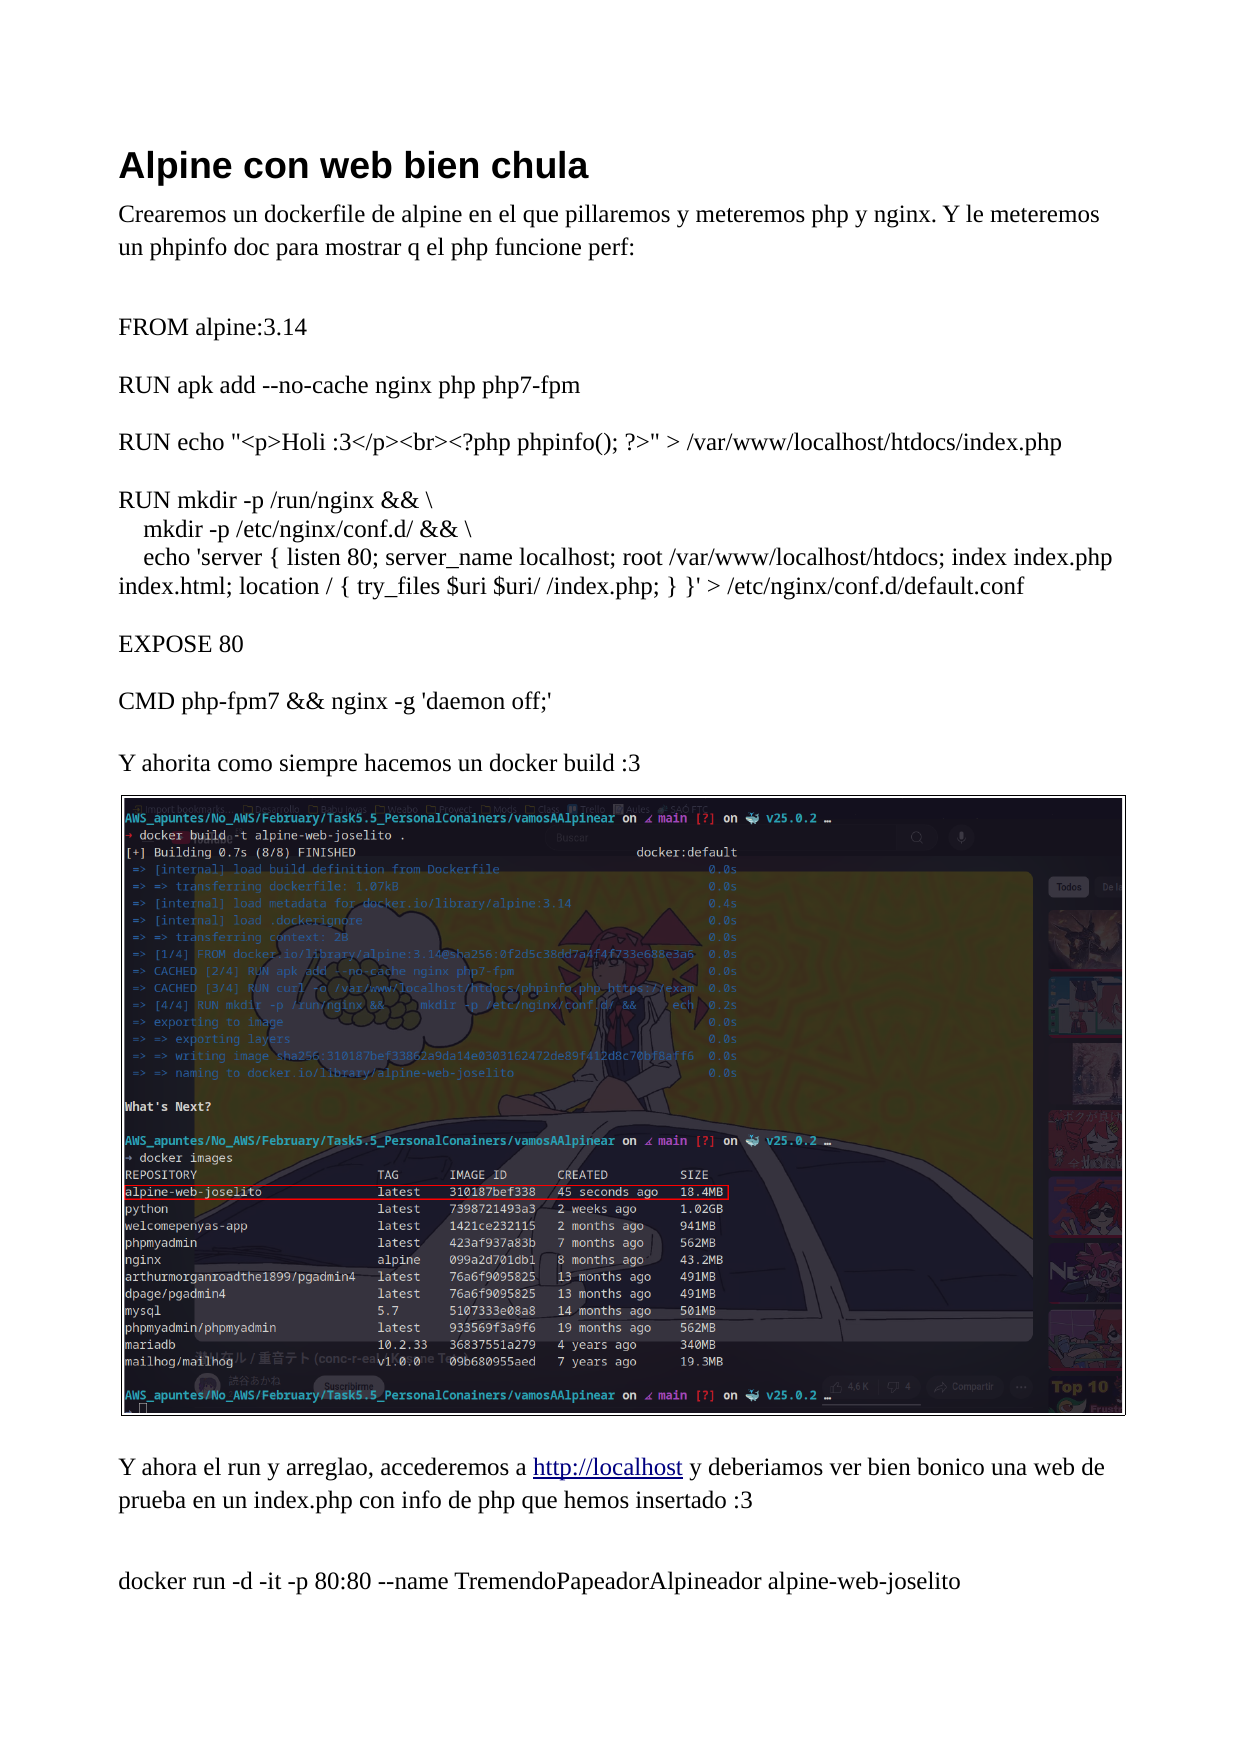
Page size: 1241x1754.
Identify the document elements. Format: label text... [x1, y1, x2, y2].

text Y ahorita como siempre hacemos un docker build :3 [118, 715, 1122, 777]
table_header FROM alpine:3.14 RUN apk add --no-cache nginx php php7-fpm RUN echo "<p>Holi :3</p><br><?php phpinfo(); ?>" > /var/www/localhost/htdocs/index.php RUN mkdir -p /run/nginx && \ mkdir -p /etc/nginx/conf.d/ && \ echo 'server { listen 80; server_name localhost; root /var/www/localhost/htdocs; index index.php index.html; location / { try_files $uri $uri/ /index.php; } }' > /etc/nginx/conf.d/default.conf EXPOSE 80 CMD php-fpm7 && nginx -g 'daemon off;' [118, 313, 1122, 715]
table_header docker run -d -it -p 80:80 --name TremendoPapeadorAlpineador alpine-web-joselito [118, 1566, 1122, 1595]
picture [124, 798, 1123, 1413]
subtitle Alpine con web bien chula [118, 143, 1122, 186]
text Crearemos un dockerfile de alpine en el que pillaremos y meteremos php y nginx. Y le meteremos un phpinfo doc para mostrar q el php funcione perf: [118, 199, 1122, 293]
text Y ahora el run y arreglao, accederemos a http://localhost y deberiamos ver bien bonico una web de prueba en un index.php con info de php que hemos insertado :3 [118, 796, 1122, 1547]
